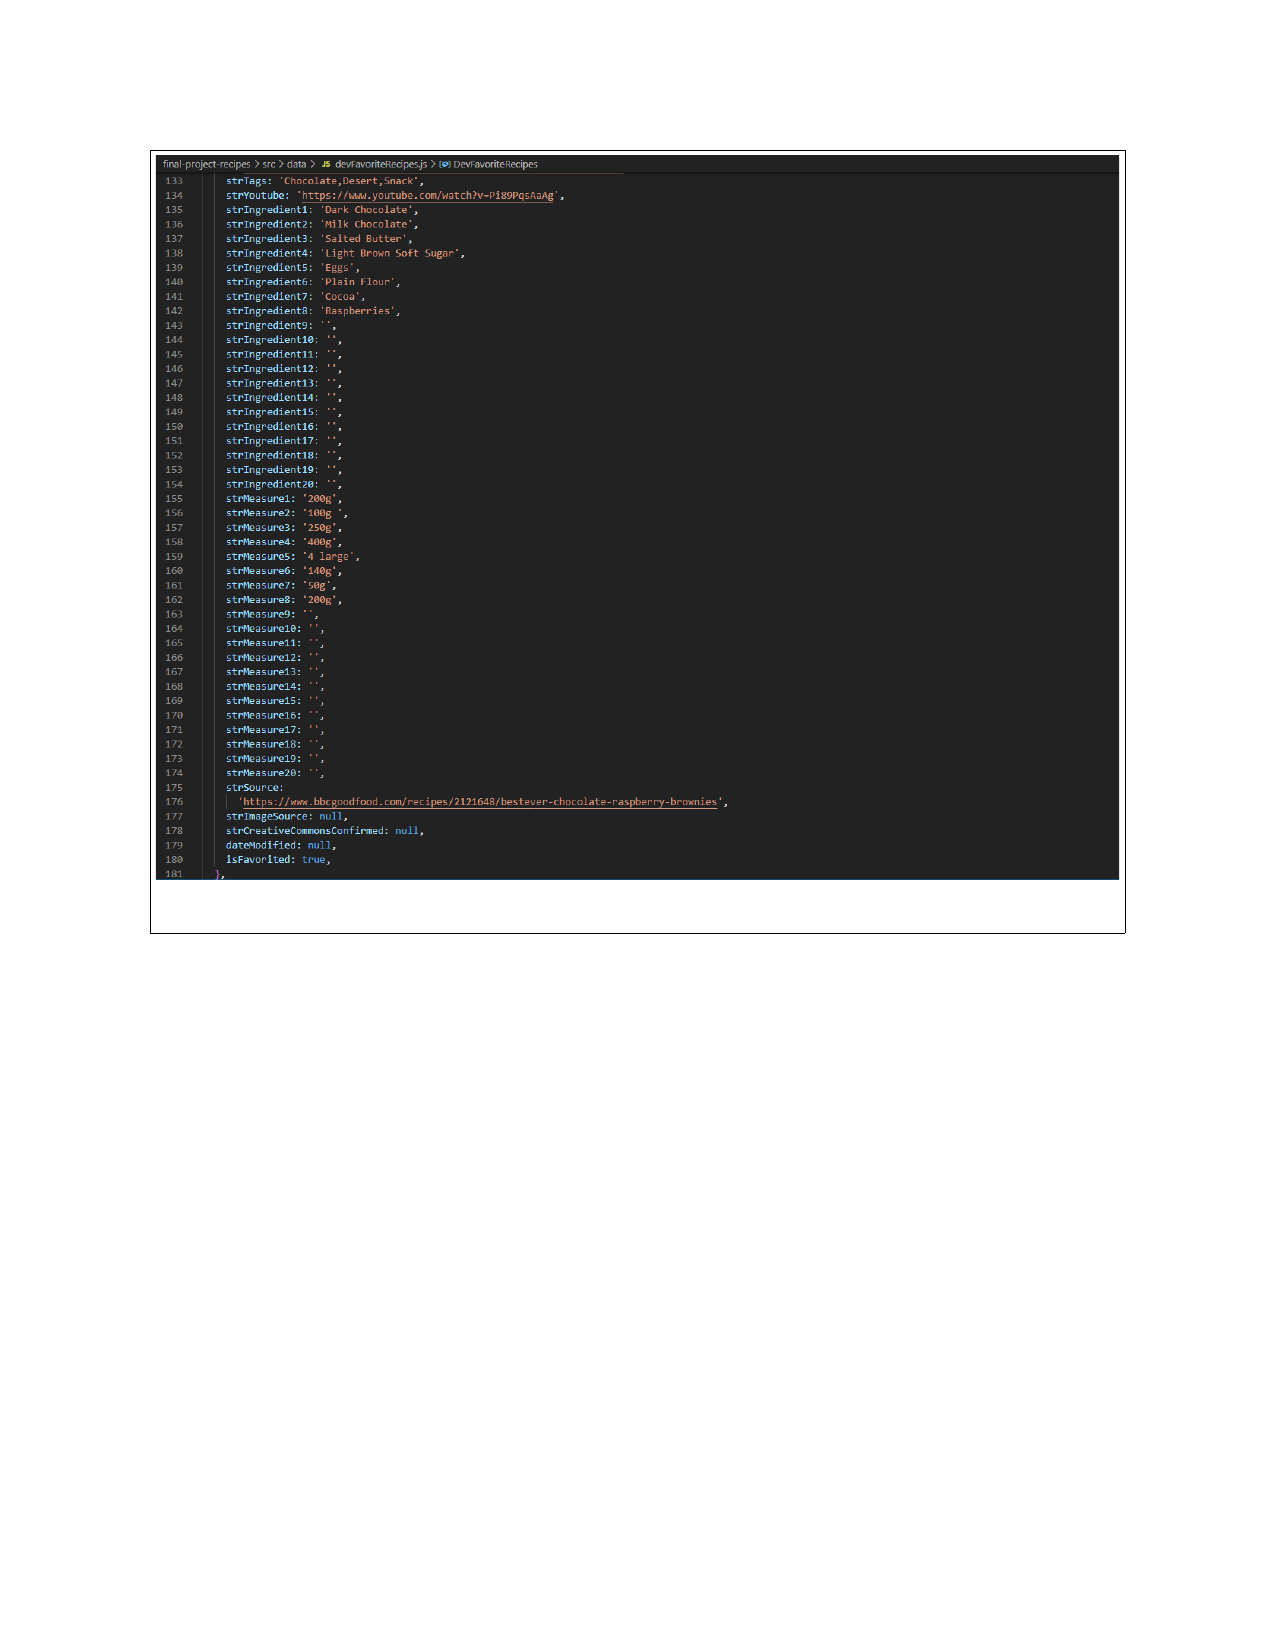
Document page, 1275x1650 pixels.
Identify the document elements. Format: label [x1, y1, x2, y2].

picture [155, 155, 1120, 880]
table_cell [151, 151, 1125, 879]
table_cell [151, 880, 1125, 933]
